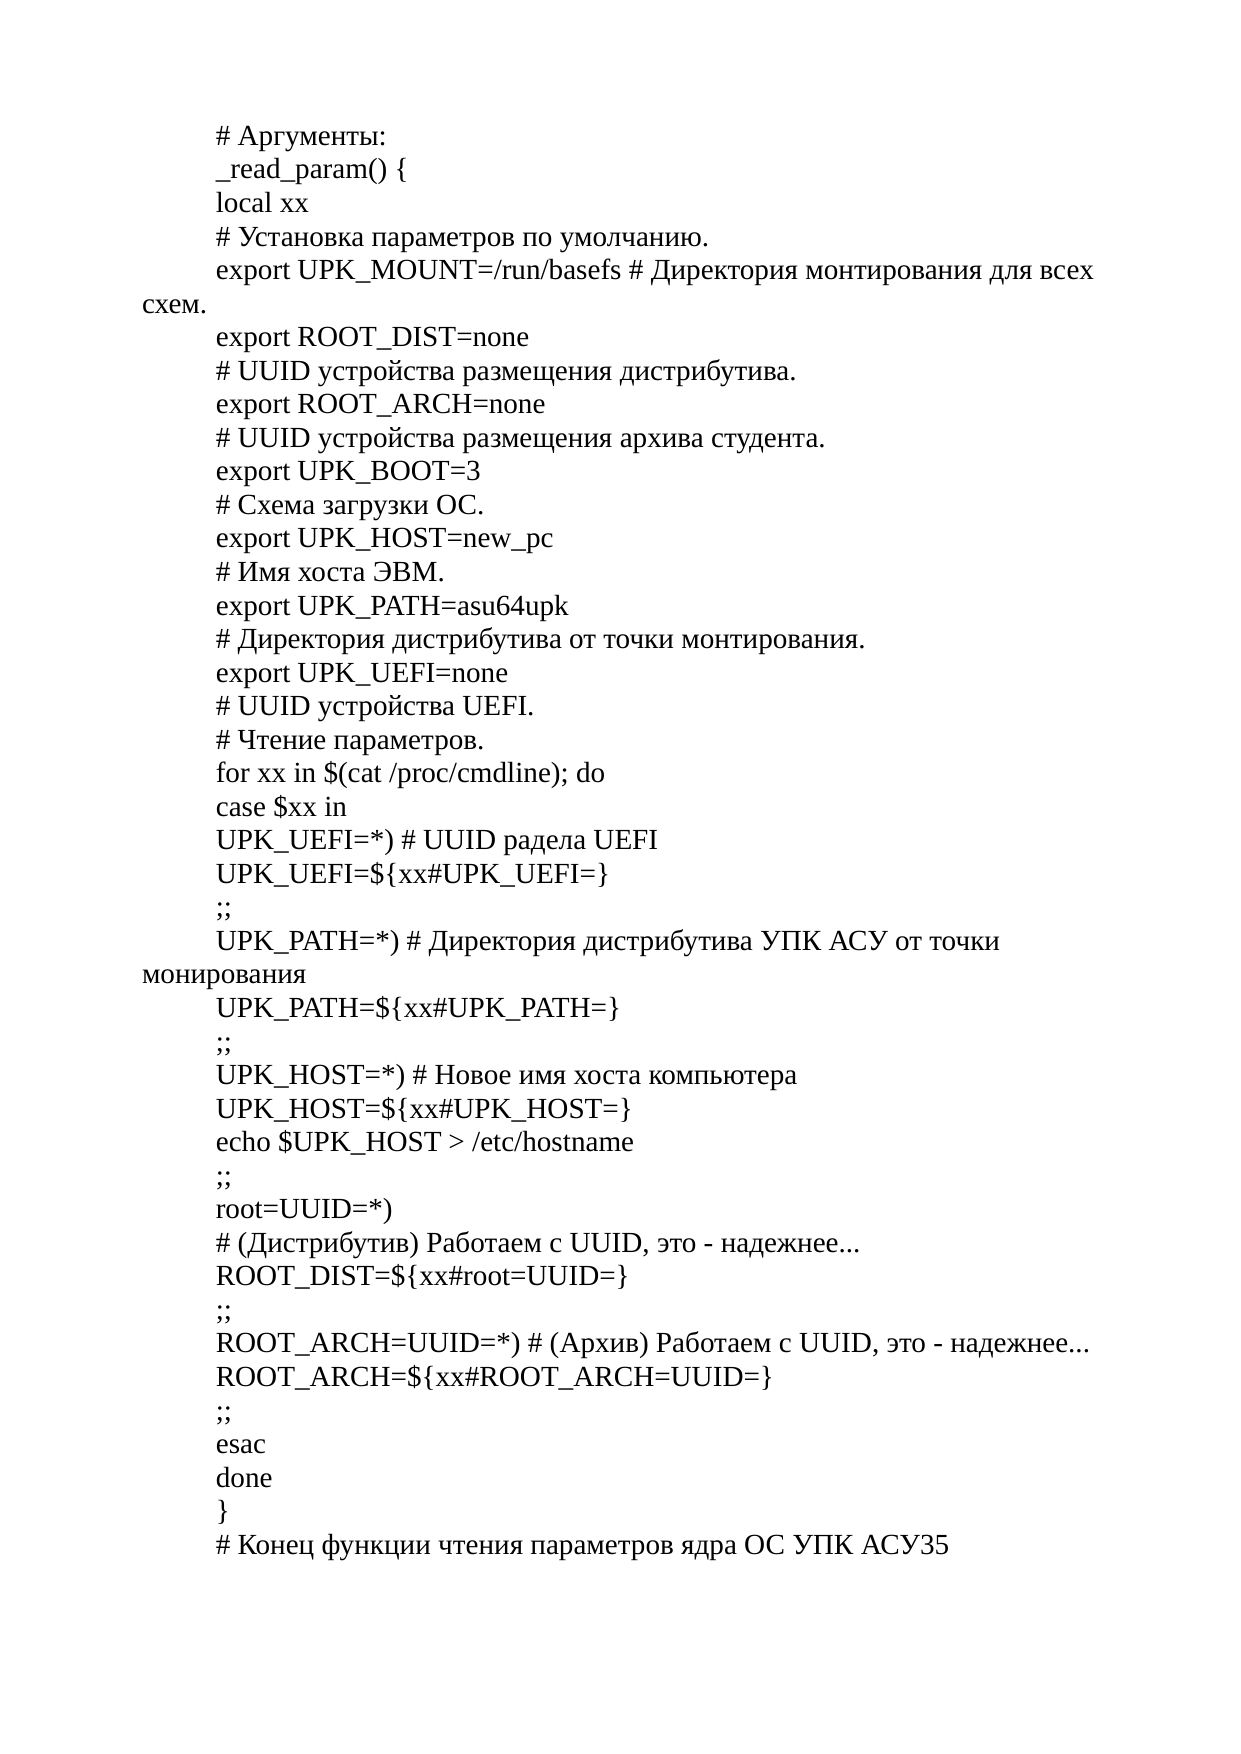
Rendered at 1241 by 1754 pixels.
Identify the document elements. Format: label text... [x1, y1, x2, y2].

text case $xx in [142, 789, 1098, 822]
text # Схема загрузки ОС. [142, 487, 1098, 521]
text ;; [142, 1393, 1098, 1426]
text } [142, 1493, 1098, 1527]
text ROOT_ARCH=${xx#ROOT_ARCH=UUID=} [142, 1359, 1098, 1393]
text UPK_HOST=${xx#UPK_HOST=} [142, 1091, 1098, 1124]
text # Установка параметров по умолчанию. [142, 219, 1098, 252]
text # UUID устройства размещения дистрибутива. [142, 353, 1098, 386]
text # UUID устройства UEFI. [142, 688, 1098, 722]
text local xx [142, 185, 1098, 219]
text UPK_UEFI=*) # UUID радела UEFI [142, 822, 1098, 856]
text ;; [142, 889, 1098, 923]
text UPK_PATH=*) # Директория дистрибутива УПК АСУ от точки монирования [142, 923, 1098, 990]
text UPK_UEFI=${xx#UPK_UEFI=} [142, 856, 1098, 889]
text done [142, 1460, 1098, 1493]
text esac [142, 1426, 1098, 1460]
text ;; [142, 1024, 1098, 1057]
text ;; [142, 1292, 1098, 1326]
text UPK_PATH=${xx#UPK_PATH=} [142, 990, 1098, 1024]
text root=UUID=*) [142, 1191, 1098, 1225]
text export ROOT_ARCH=none [142, 386, 1098, 420]
text export UPK_HOST=new_pc [142, 521, 1098, 554]
text ;; [142, 1158, 1098, 1191]
text export UPK_UEFI=none [142, 655, 1098, 688]
text export UPK_BOOT=3 [142, 453, 1098, 487]
text # Чтение параметров. [142, 722, 1098, 755]
text for xx in $(cat /proc/cmdline); do [142, 755, 1098, 789]
text _read_param() { [142, 152, 1098, 185]
text # Директория дистрибутива от точки монтирования. [142, 621, 1098, 655]
text UPK_HOST=*) # Новое имя хоста компьютера [142, 1057, 1098, 1091]
text export UPK_PATH=asu64upk [142, 588, 1098, 621]
text ROOT_ARCH=UUID=*) # (Архив) Работаем с UUID, это - надежнее... [142, 1326, 1098, 1359]
text echo $UPK_HOST > /etc/hostname [142, 1124, 1098, 1158]
text # Аргументы: [142, 118, 1098, 152]
text # Имя хоста ЭВМ. [142, 554, 1098, 588]
text export ROOT_DIST=none [142, 319, 1098, 353]
text ROOT_DIST=${xx#root=UUID=} [142, 1258, 1098, 1292]
text export UPK_MOUNT=/run/basefs # Директория монтирования для всех схем. [142, 252, 1098, 319]
text # UUID устройства размещения архива студента. [142, 420, 1098, 453]
text # Конец функции чтения параметров ядра ОС УПК АСУ35 [142, 1527, 1098, 1560]
text # (Дистрибутив) Работаем с UUID, это - надежнее... [142, 1225, 1098, 1258]
